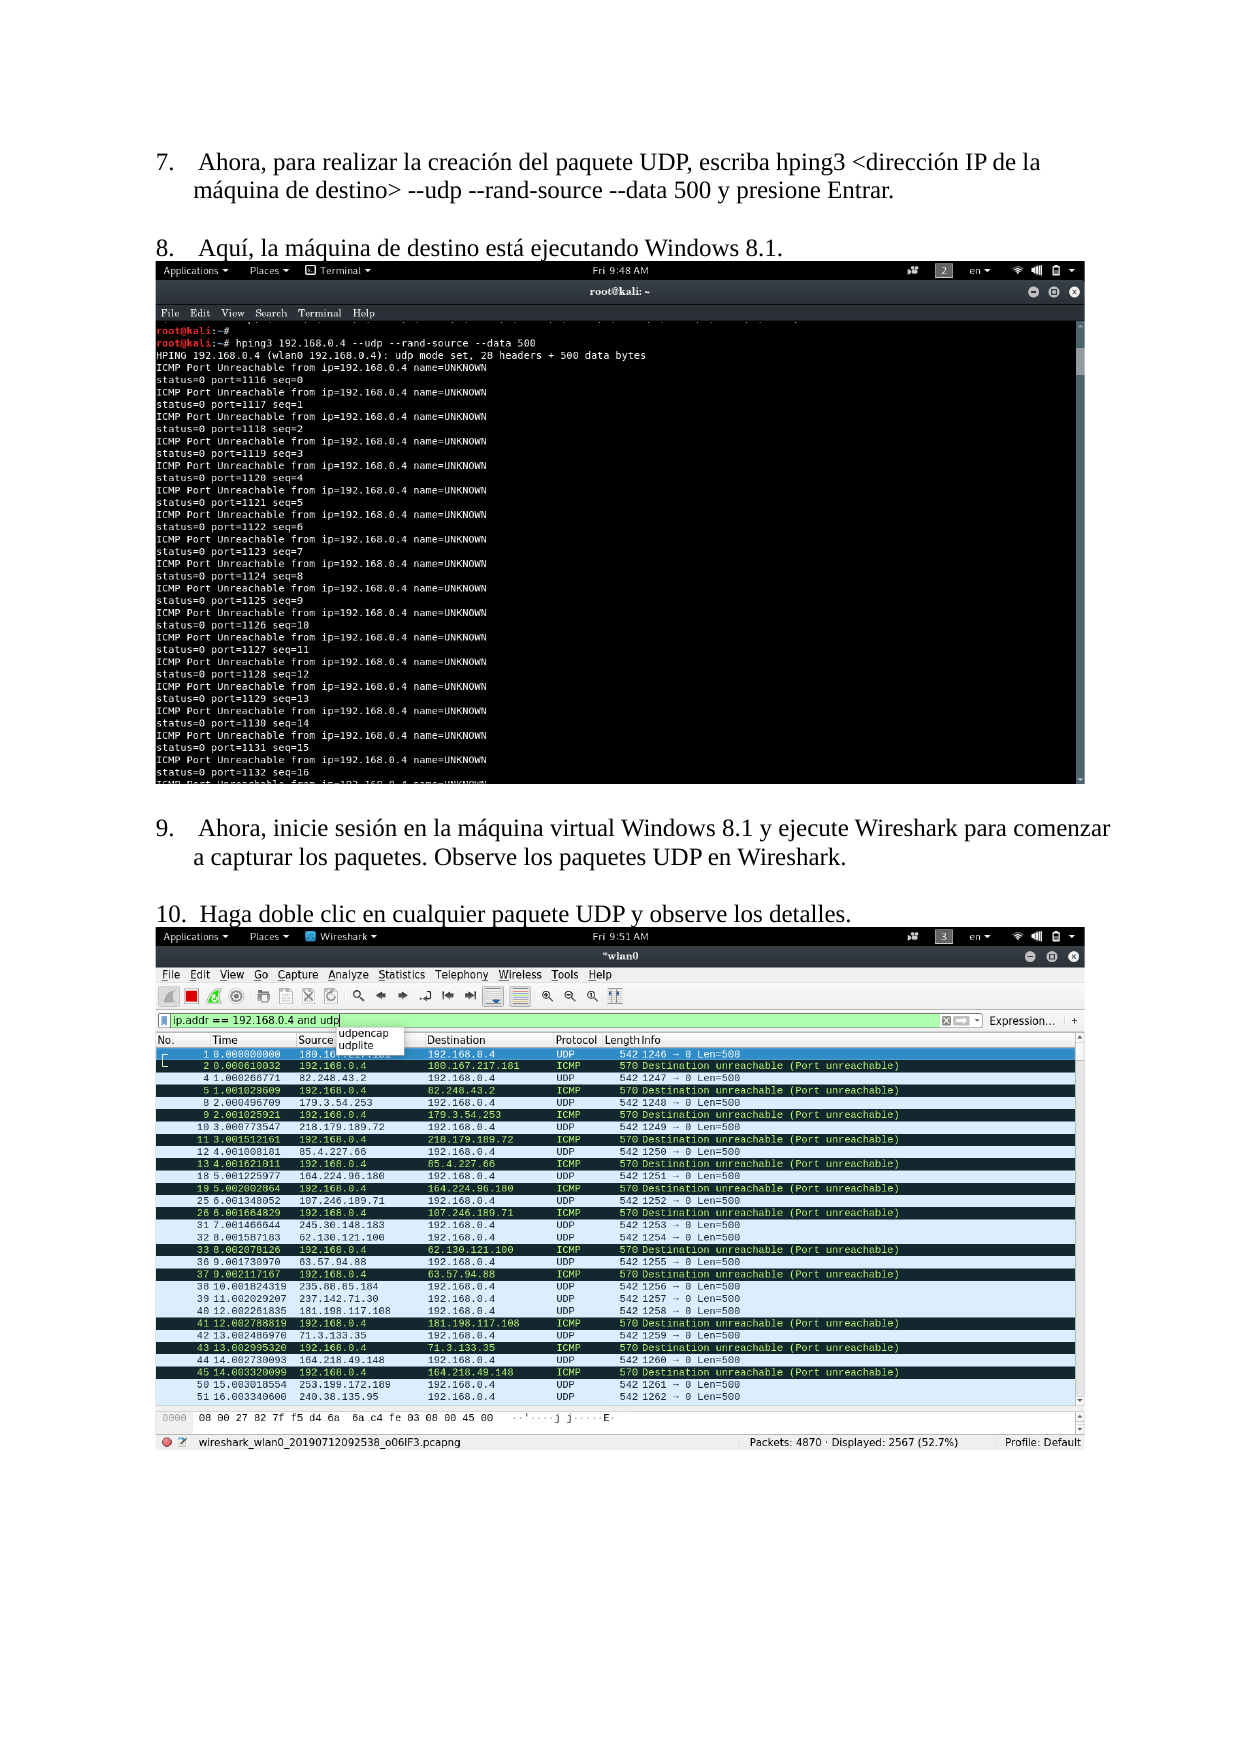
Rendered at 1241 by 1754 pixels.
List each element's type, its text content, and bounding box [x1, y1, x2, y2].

list Ahora, inicie sesión en la máquina virtual Windows 8.1 y ejecute Wireshark para comenzar a capturar los paquetes. Observe los paquetes UDP en Wireshark. [156, 813, 1122, 870]
picture [155, 927, 1085, 1450]
list Ahora, para realizar la creación del paquete UDP, escriba hping3 <dirección IP de la máquina de destino> --udp --rand-source --data 500 y presione Entrar. [156, 147, 1122, 204]
picture [155, 261, 1085, 784]
list Haga doble clic en cualquier paquete UDP y observe los detalles. [156, 899, 1122, 928]
list Aquí, la máquina de destino está ejecutando Windows 8.1. [156, 233, 1122, 262]
